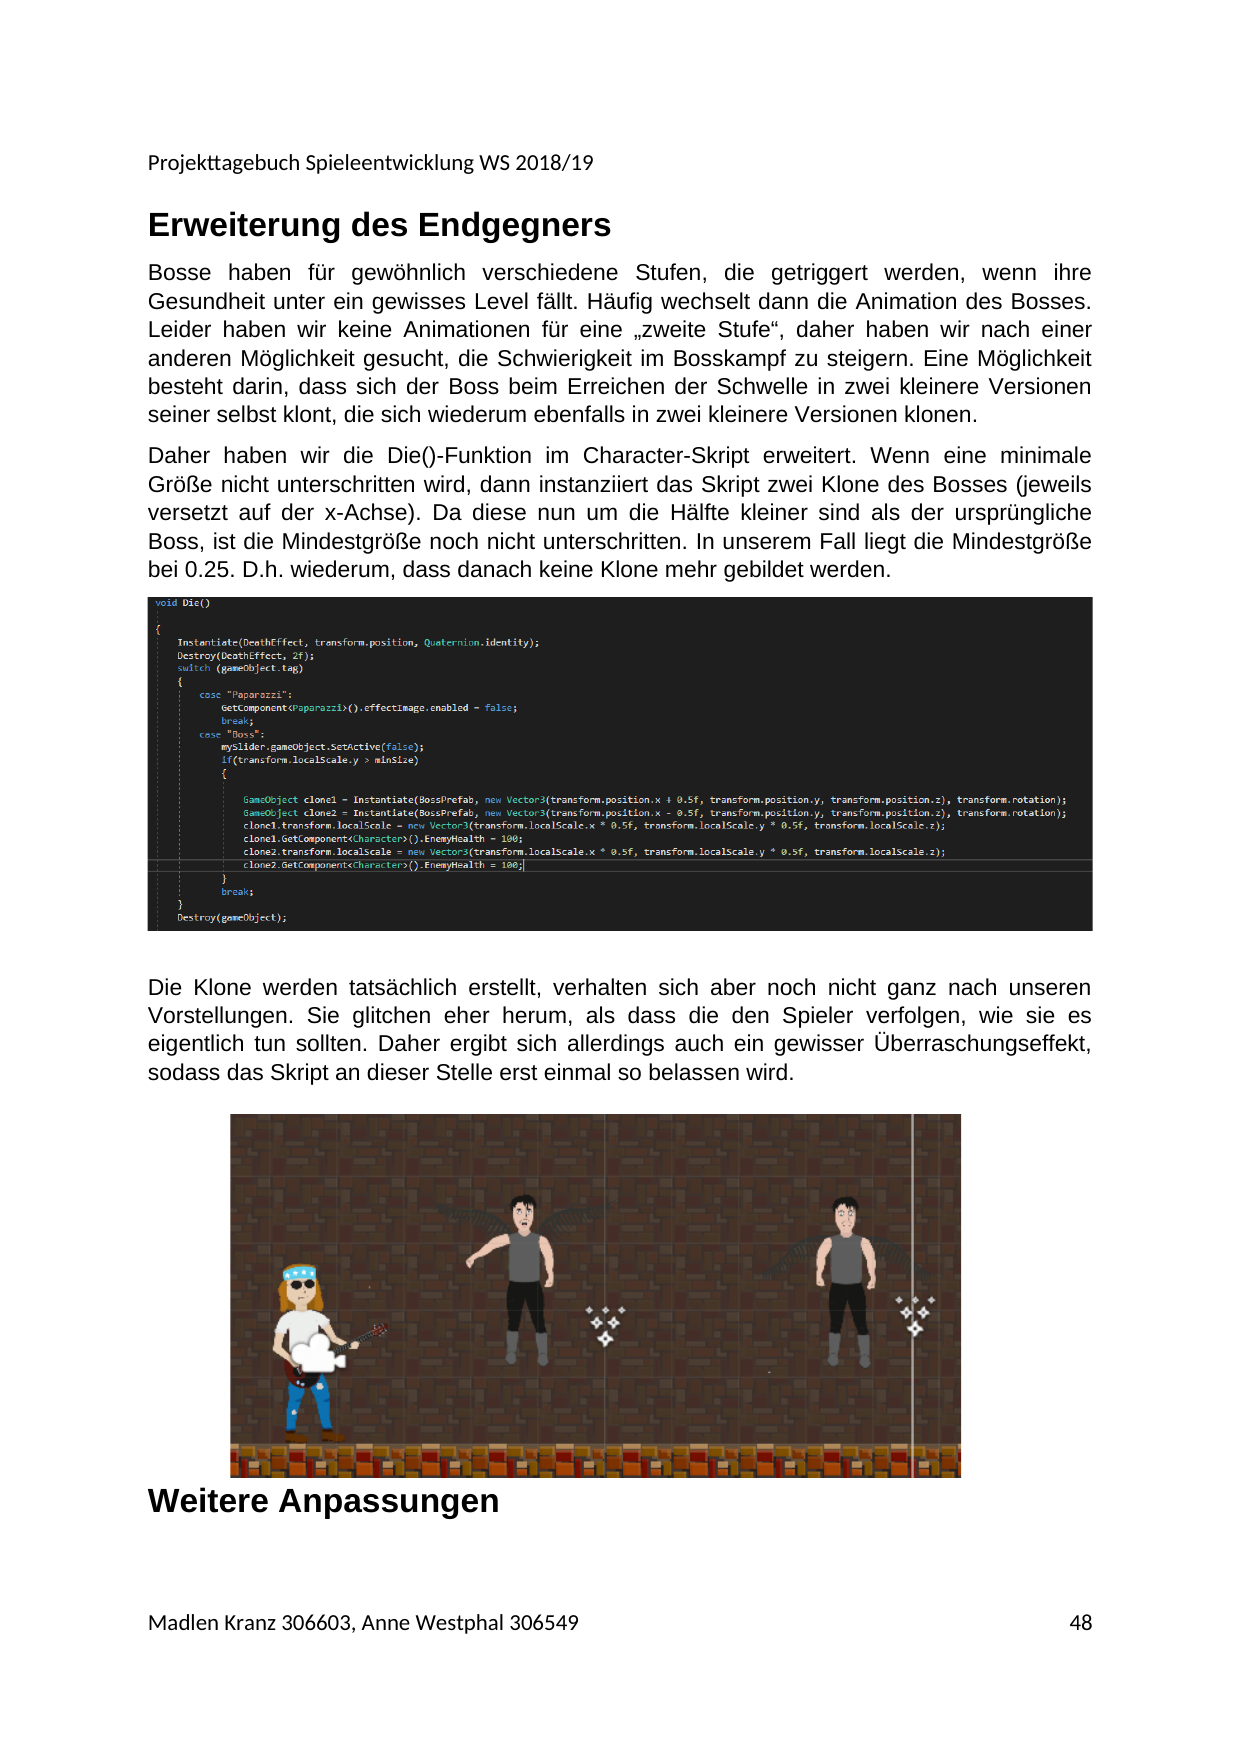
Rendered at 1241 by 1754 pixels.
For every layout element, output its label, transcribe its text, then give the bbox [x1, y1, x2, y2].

picture [147, 597, 1093, 931]
subtitle Weitere Anpassungen [148, 1112, 1093, 1519]
text Die Klone werden tatsächlich erstellt, verhalten sich aber noch nicht ganz nach unseren Vorstellungen. Sie glitchen eher herum, als dass die den Spieler verfolgen, wie sie es eigentlich tun sollten. Daher ergibt sich allerdings auch ein gewisser Überraschungseffekt, sodass das Skript an dieser Stelle erst einmal so belassen wird. [148, 973, 1093, 1085]
text Bosse haben für gewöhnlich verschiedene Stufen, die getriggert werden, wenn ihre Gesundheit unter ein gewisses Level fällt. Häufig wechselt dann die Animation des Bosses. Leider haben wir keine Animationen für eine „zweite Stufe“, daher haben wir nach einer anderen Möglichkeit gesucht, die Schwierigkeit im Bosskampf zu steigern. Eine Möglichkeit besteht darin, dass sich der Boss beim Erreichen der Schwelle in zwei kleinere Versionen seiner selbst klont, die sich wiederum ebenfalls in zwei kleinere Versionen klonen. [148, 259, 1093, 428]
picture [230, 1114, 962, 1478]
subtitle Erweiterung des Endgegners [148, 205, 1093, 244]
text Daher haben wir die Die()-Funktion im Character-Skript erweitert. Wenn eine minimale Größe nicht unterschritten wird, dann instanziiert das Skript zwei Klone des Bosses (jeweils versetzt auf der x-Achse). Da diese nun um die Hälfte kleiner sind als der ursprüngliche Boss, ist die Mindestgröße noch nicht unterschritten. In unserem Fall liegt die Mindestgröße bei 0.25. D.h. wiederum, dass danach keine Klone mehr gebildet werden. [148, 442, 1093, 582]
